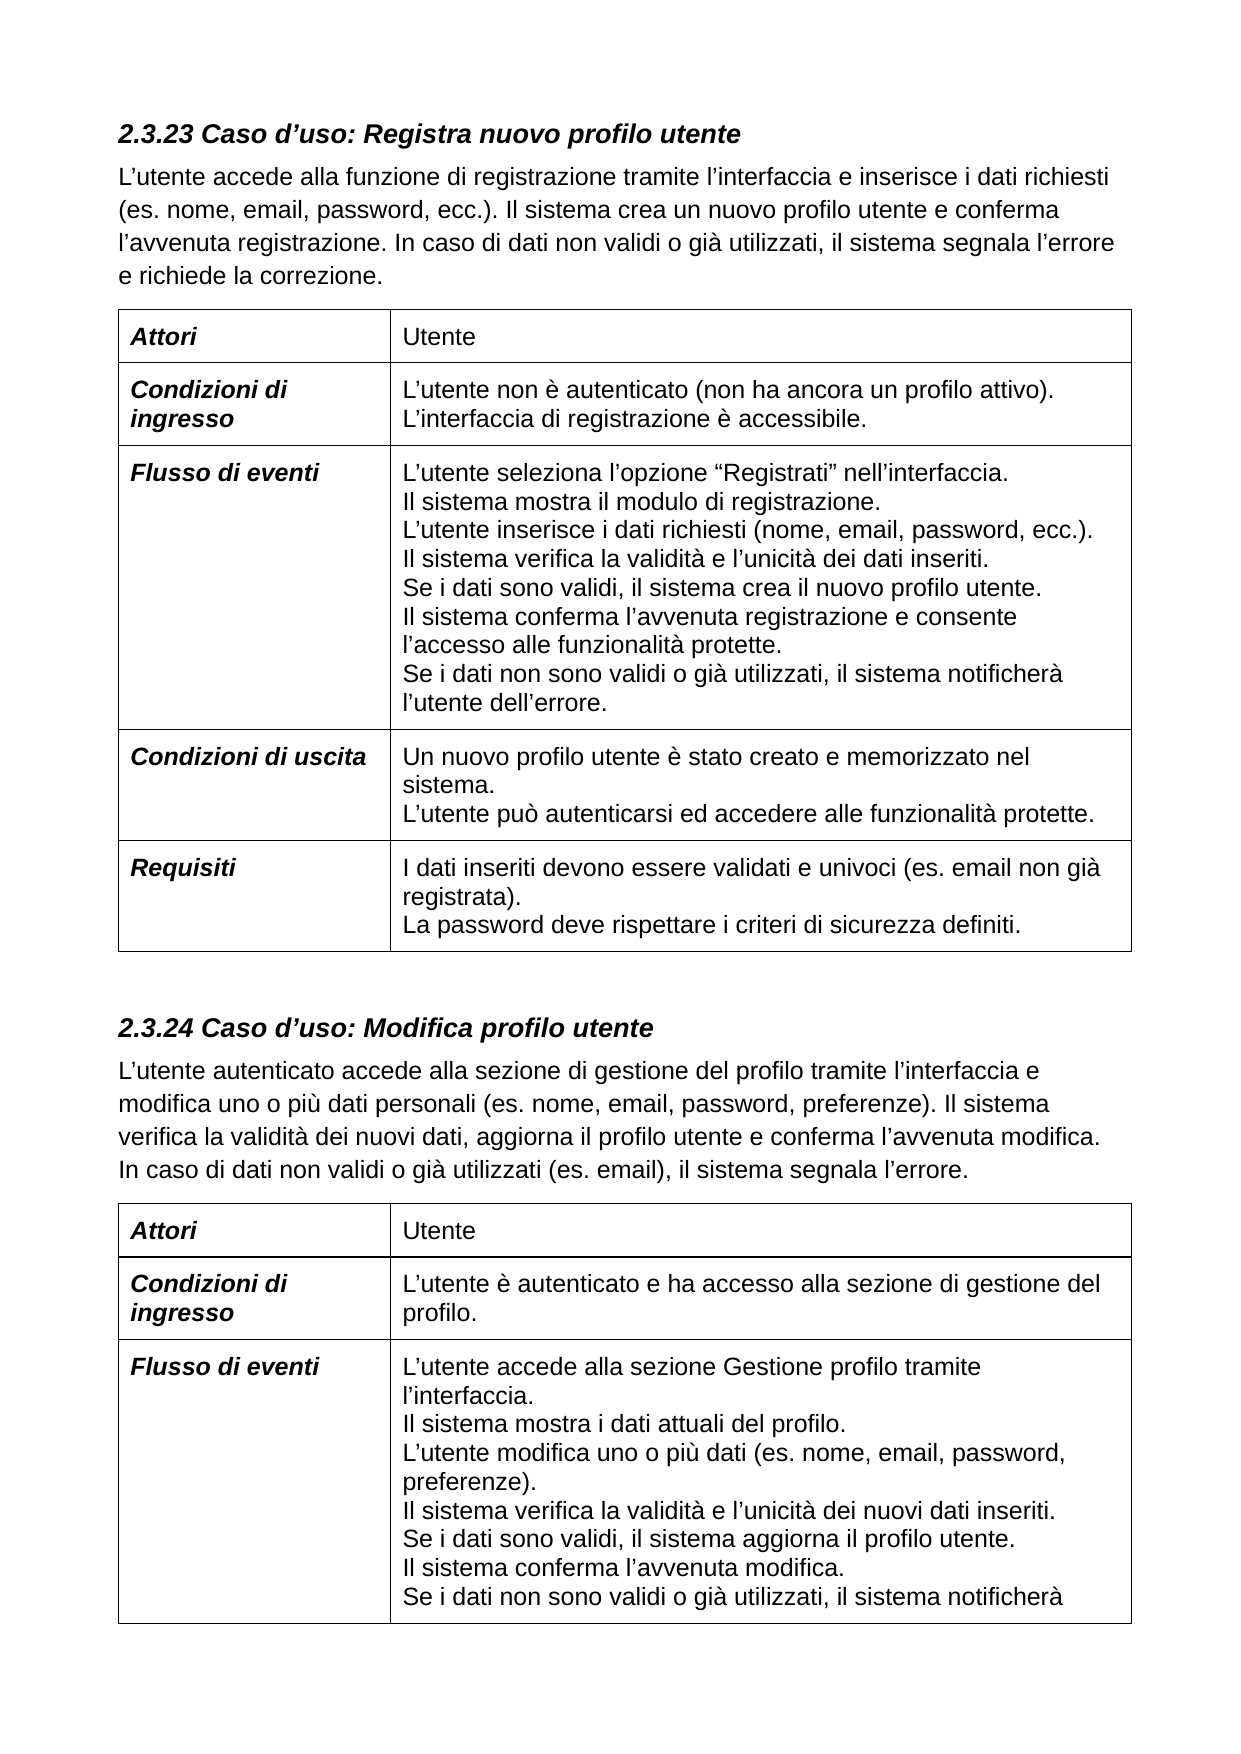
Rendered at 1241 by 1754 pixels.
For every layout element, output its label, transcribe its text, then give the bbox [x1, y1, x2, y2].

table_cell Flusso di eventi [119, 446, 390, 728]
table_header Utente [391, 310, 1131, 362]
text L’utente accede alla funzione di registrazione tramite l’interfaccia e inserisce i dati richiesti (es. nome, email, password, ecc.). Il sistema crea un nuovo profilo utente e conferma l’avvenuta registrazione. In caso di dati non validi o già utilizzati, il sistema segnala l’errore e richiede la correzione. [118, 162, 1122, 290]
table_cell Condizioni di uscita [119, 730, 390, 840]
table_header Attori [119, 1204, 390, 1256]
table_header Attori [119, 310, 390, 362]
table_header Utente [391, 1204, 1131, 1256]
table_cell L’utente è autenticato e ha accesso alla sezione di gestione del profilo. [391, 1258, 1131, 1339]
table_cell Un nuovo profilo utente è stato creato e memorizzato nel sistema. L’utente può autenticarsi ed accedere alle funzionalità protette. [391, 730, 1131, 840]
table_cell Condizioni di ingresso [119, 363, 390, 445]
table_cell Condizioni di ingresso [119, 1258, 390, 1339]
subtitle 2.3.24 Caso d’uso: Modifica profilo utente [118, 1012, 1122, 1043]
table_cell Requisiti [119, 841, 390, 951]
table_cell L’utente accede alla sezione Gestione profilo tramite l’interfaccia. Il sistema mostra i dati attuali del profilo. L’utente modifica uno o più dati (es. nome, email, password, preferenze). Il sistema verifica la validità e l’unicità dei nuovi dati inseriti. Se i dati sono validi, il sistema aggiorna il profilo utente. Il sistema conferma l’avvenuta modifica. Se i dati non sono validi o già utilizzati, il sistema notificherà [391, 1340, 1131, 1623]
table_cell I dati inseriti devono essere validati e univoci (es. email non già registrata). La password deve rispettare i criteri di sicurezza definiti. [391, 841, 1131, 951]
table_cell L’utente seleziona l’opzione “Registrati” nell’interfaccia. Il sistema mostra il modulo di registrazione. L’utente inserisce i dati richiesti (nome, email, password, ecc.). Il sistema verifica la validità e l’unicità dei dati inseriti. Se i dati sono validi, il sistema crea il nuovo profilo utente. Il sistema conferma l’avvenuta registrazione e consente l’accesso alle funzionalità protette. Se i dati non sono validi o già utilizzati, il sistema notificherà l’utente dell’errore. [391, 446, 1131, 728]
table_cell L’utente non è autenticato (non ha ancora un profilo attivo). L’interfaccia di registrazione è accessibile. [391, 363, 1131, 445]
subtitle 2.3.23 Caso d’uso: Registra nuovo profilo utente [118, 118, 1122, 149]
text L’utente autenticato accede alla sezione di gestione del profilo tramite l’interfaccia e modifica uno o più dati personali (es. nome, email, password, preferenze). Il sistema verifica la validità dei nuovi dati, aggiorna il profilo utente e conferma l’avvenuta modifica. In caso di dati non validi o già utilizzati (es. email), il sistema segnala l’errore. [118, 1056, 1122, 1184]
table_cell Flusso di eventi [119, 1340, 390, 1623]
